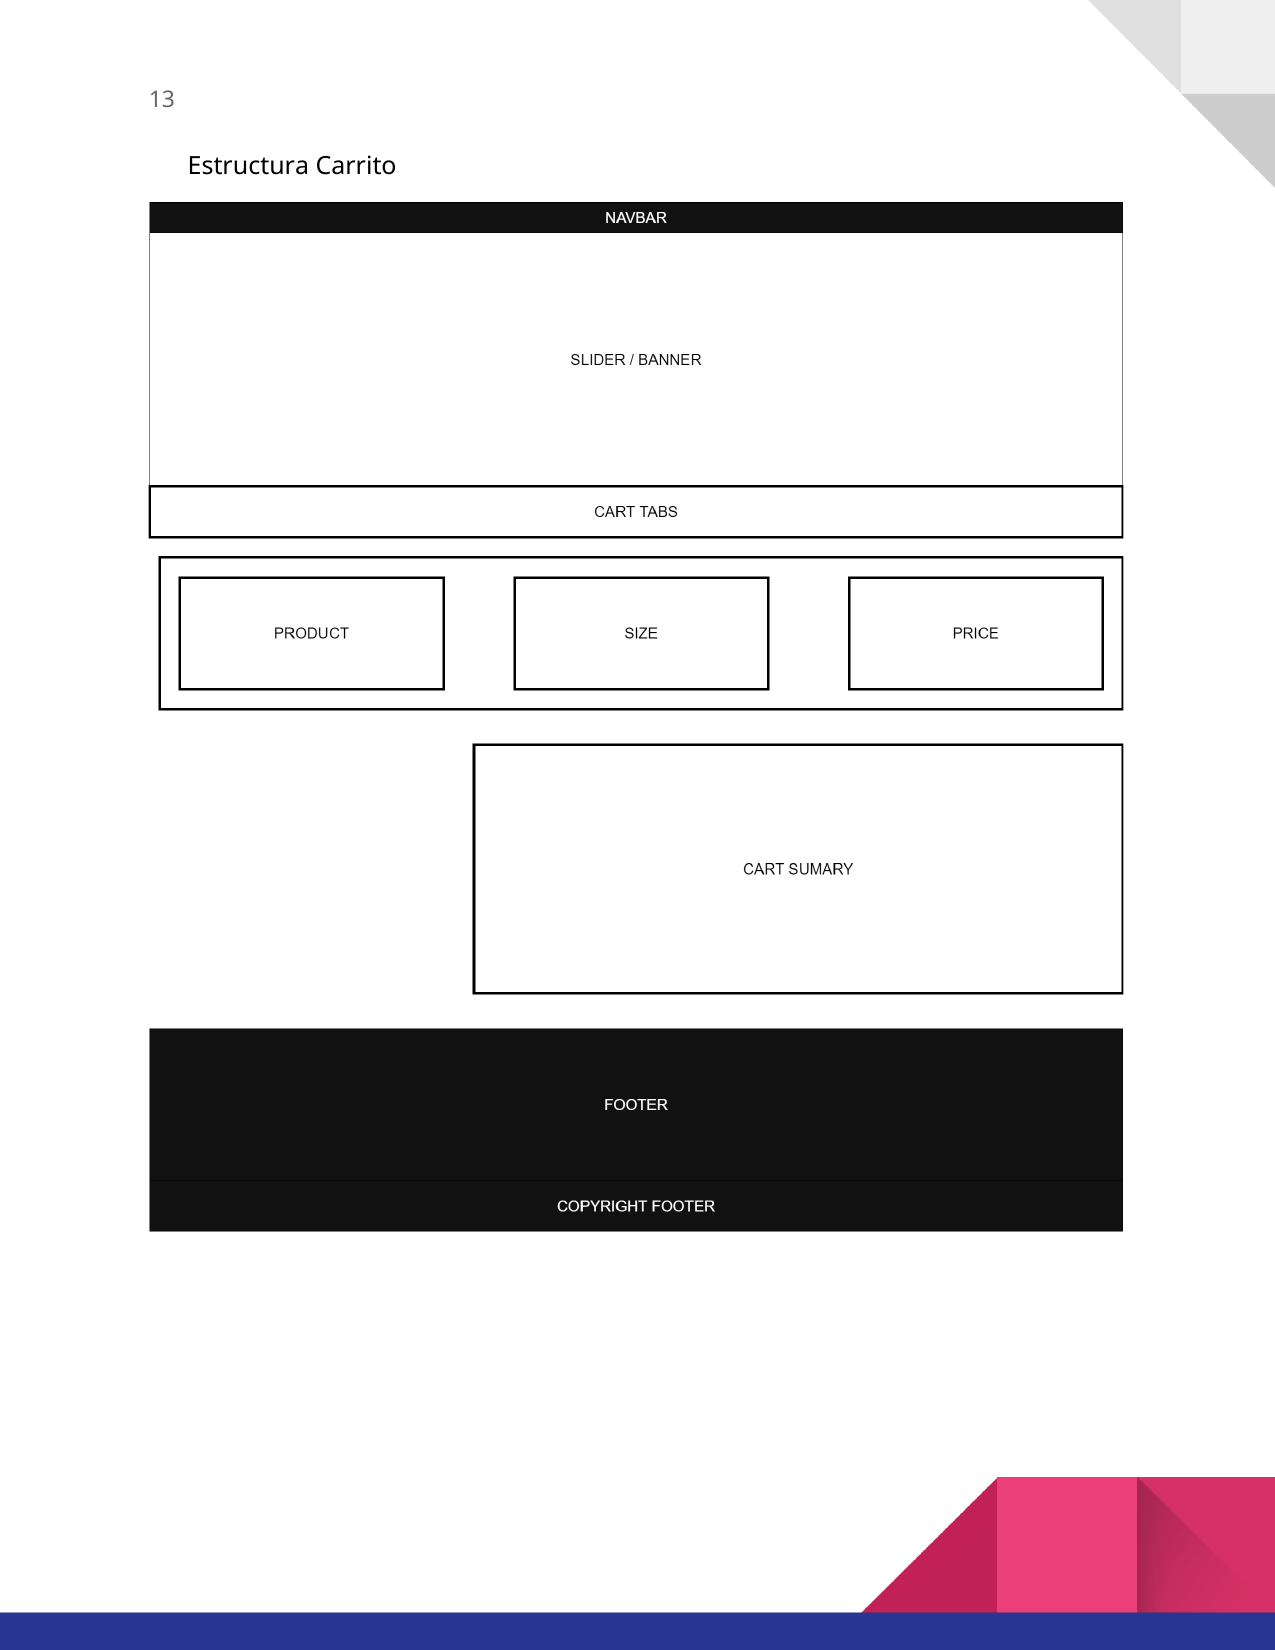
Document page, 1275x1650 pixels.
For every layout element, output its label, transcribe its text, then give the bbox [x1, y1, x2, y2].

picture [1087, 0, 1275, 188]
subtitle Estructura Carrito [187, 148, 1125, 182]
picture [148, 202, 1124, 1232]
picture [0, 1475, 1275, 1650]
